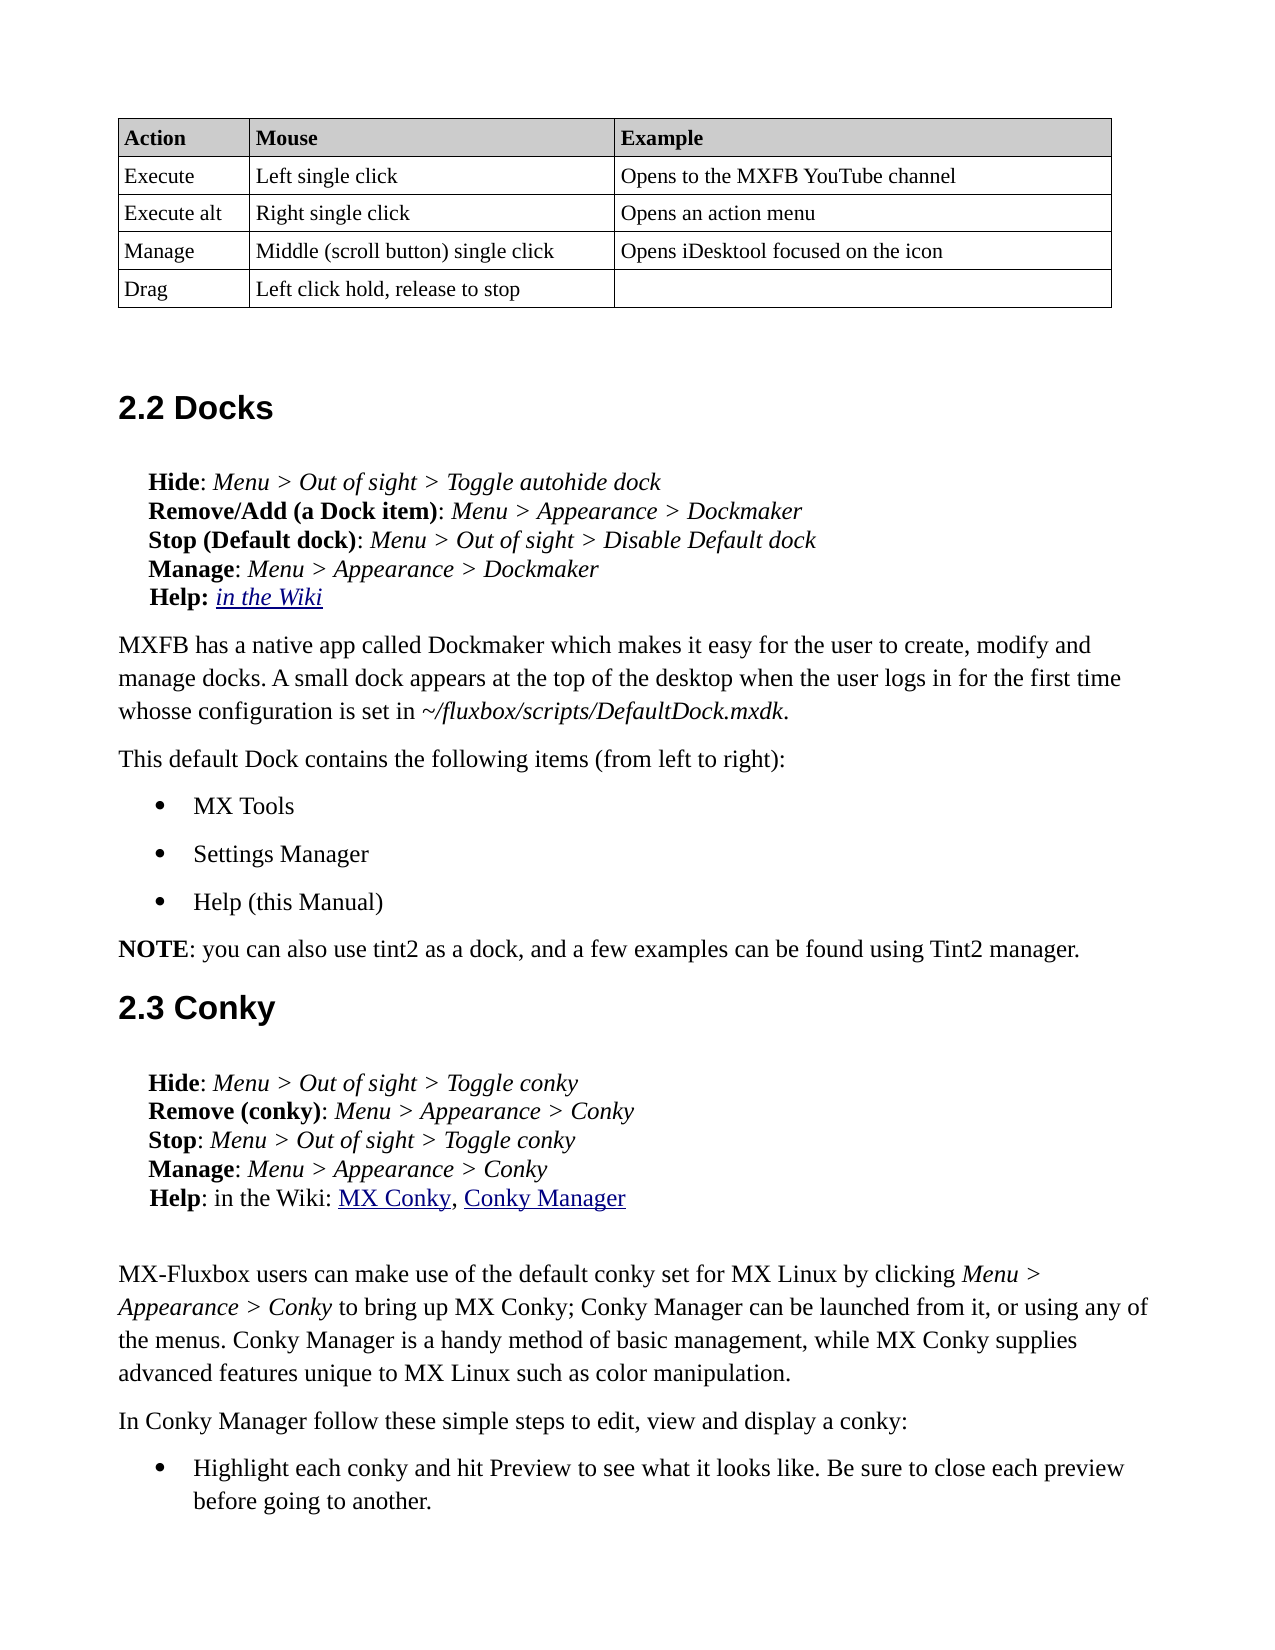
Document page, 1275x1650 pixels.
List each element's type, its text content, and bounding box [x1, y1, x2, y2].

table_cell Right single click [250, 195, 614, 231]
text Manage: Menu > Appearance > Conky [148, 1154, 1157, 1183]
text MXFB has a native app called Dockmaker which makes it easy for the user to create, modify and manage docks. A small dock appears at the top of the desktop when the user logs in for the first time whosse configuration is set in ~/fluxbox/scripts/DefaultDock.mxdk. [118, 630, 1157, 725]
list MX Tools [156, 791, 1157, 820]
list Settings Manager [156, 839, 1157, 868]
text Stop: Menu > Out of sight > Toggle conky [148, 1125, 1157, 1154]
text Help: in the Wiki: MX Conky, Conky Manager [118, 1183, 1157, 1211]
table_cell Execute alt [119, 195, 249, 231]
table_cell Middle (scroll button) single click [250, 232, 614, 269]
table_cell Left click hold, release to stop [250, 270, 614, 307]
text Manage: Menu > Appearance > Dockmaker [148, 554, 1157, 582]
list Help (this Manual) [156, 887, 1157, 915]
table_cell Drag [119, 270, 249, 307]
subtitle 2.3 Conky [118, 988, 1157, 1026]
subtitle 2.2 Docks [118, 388, 1157, 426]
table_cell [615, 270, 1111, 307]
list Highlight each conky and hit Preview to see what it looks like. Be sure to close each preview before going to another. [156, 1453, 1157, 1515]
text Remove/Add (a Dock item): Menu > Appearance > Dockmaker [148, 496, 1157, 525]
table_cell Left single click [250, 157, 614, 193]
table_header Example [615, 119, 1111, 156]
table_cell Opens to the MXFB YouTube channel [615, 157, 1111, 193]
table_cell Opens an action menu [615, 195, 1111, 231]
text MX-Fluxbox users can make use of the default conky set for MX Linux by clicking Menu > Appearance > Conky to bring up MX Conky; Conky Manager can be launched from it, or using any of the menus. Conky Manager is a handy method of basic management, while MX Conky supplies advanced features unique to MX Linux such as color manipulation. [118, 1259, 1157, 1387]
table_cell Opens iDesktool focused on the icon [615, 232, 1111, 269]
table_cell Manage [119, 232, 249, 269]
text Remove (conky): Menu > Appearance > Conky [148, 1096, 1157, 1125]
text NOTE: you can also use tint2 as a dock, and a few examples can be found using Tint2 manager. [118, 934, 1157, 963]
text Hide: Menu > Out of sight > Toggle conky [148, 1068, 1157, 1096]
text Hide: Menu > Out of sight > Toggle autohide dock [148, 467, 1157, 496]
text In Conky Manager follow these simple steps to edit, view and display a conky: [118, 1406, 1157, 1434]
table_header Mouse [250, 119, 614, 156]
text Help: in the Wiki [118, 582, 1157, 611]
text This default Dock contains the following items (from left to right): [118, 744, 1157, 772]
text Stop (Default dock): Menu > Out of sight > Disable Default dock [148, 525, 1157, 554]
table_cell Execute [119, 157, 249, 193]
table_header Action [119, 119, 249, 156]
